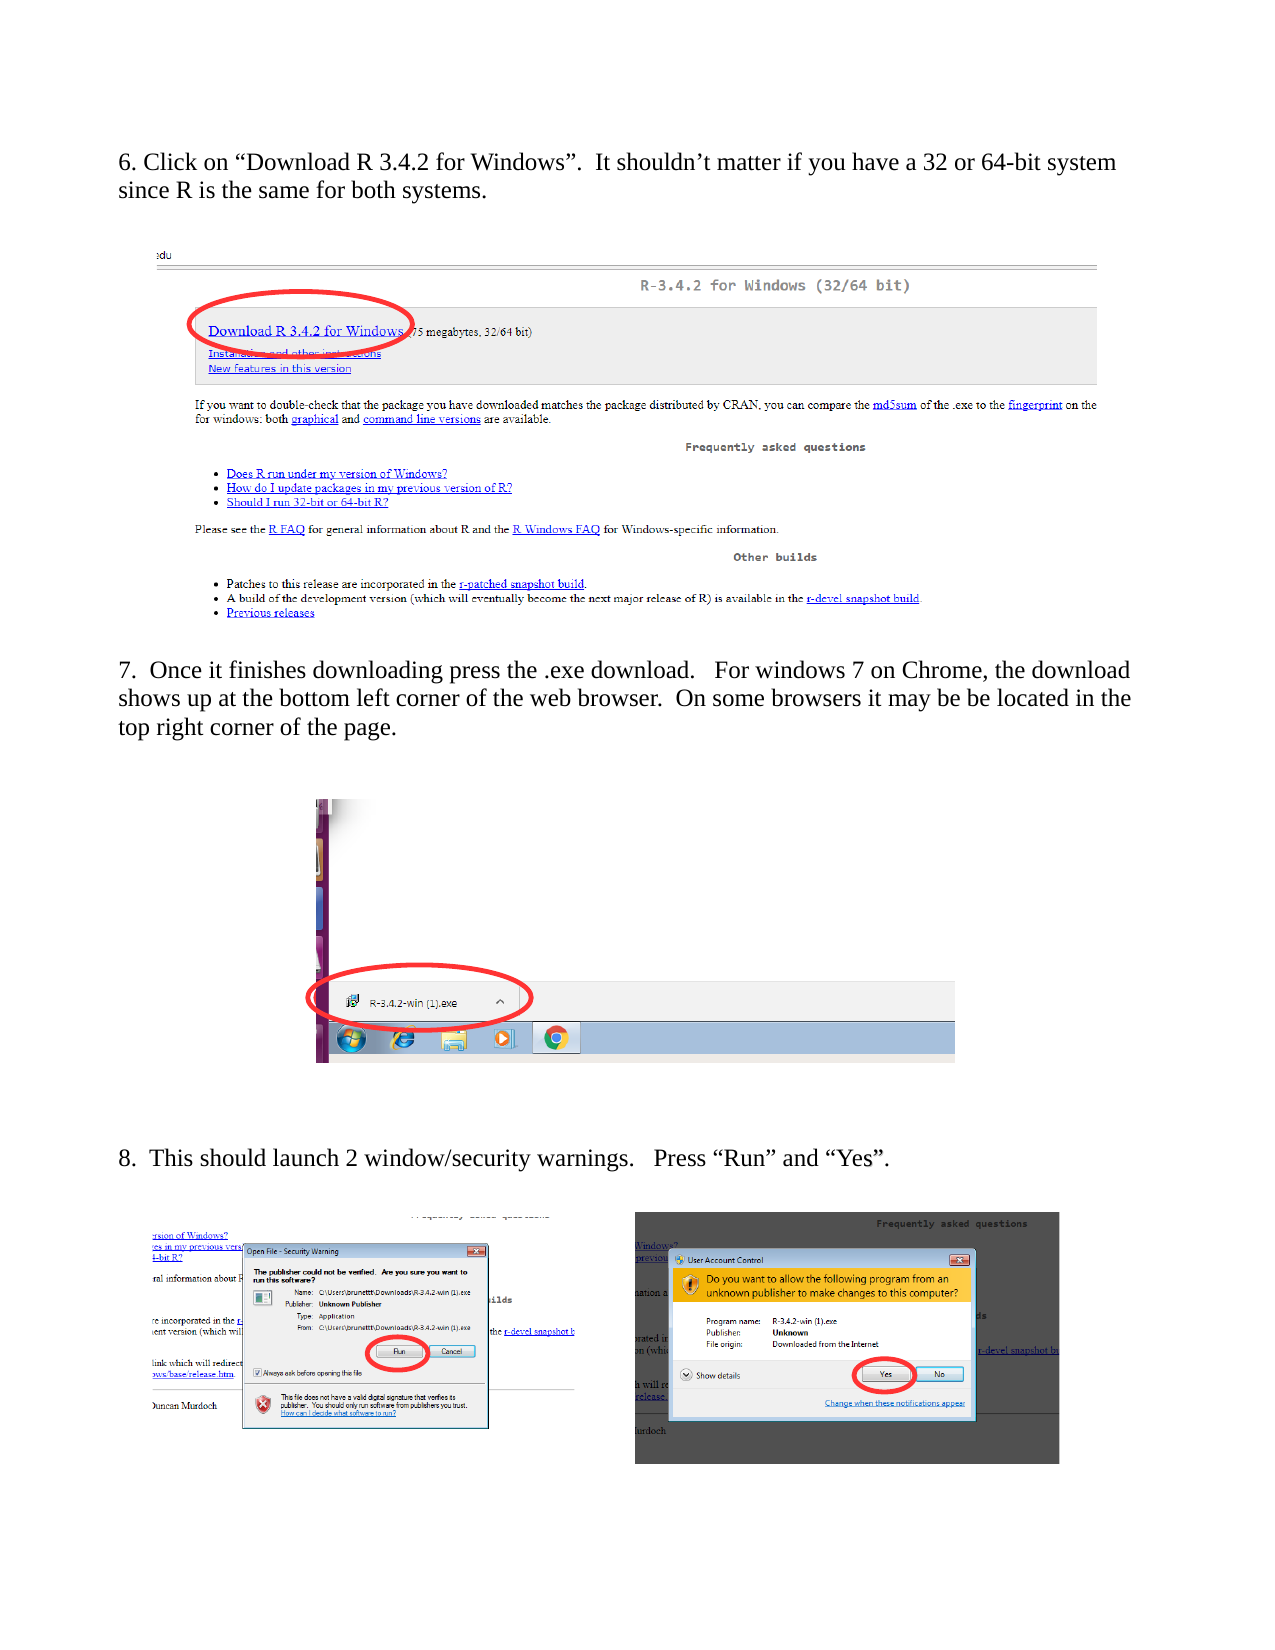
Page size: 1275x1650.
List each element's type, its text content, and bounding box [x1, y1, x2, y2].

picture [944, 1212, 1047, 1464]
picture [899, 249, 1097, 586]
picture [604, 1050, 768, 1063]
text 8. This should launch 2 window/security warnings. Press “Run” and “Yes”. [118, 1143, 1157, 1172]
text 6. Click on “Download R 3.4.2 for Windows”. It shouldn’t matter if you have a 32 or 64-bit system since R is the same for both systems. [118, 147, 1157, 204]
picture [456, 1217, 560, 1453]
text 7. Once it finishes downloading press the .exe download. For windows 7 on Chrome, the download shows up at the bottom left corner of the web browser. On some browsers it may be be located in the top right corner of the page. [118, 655, 1157, 741]
